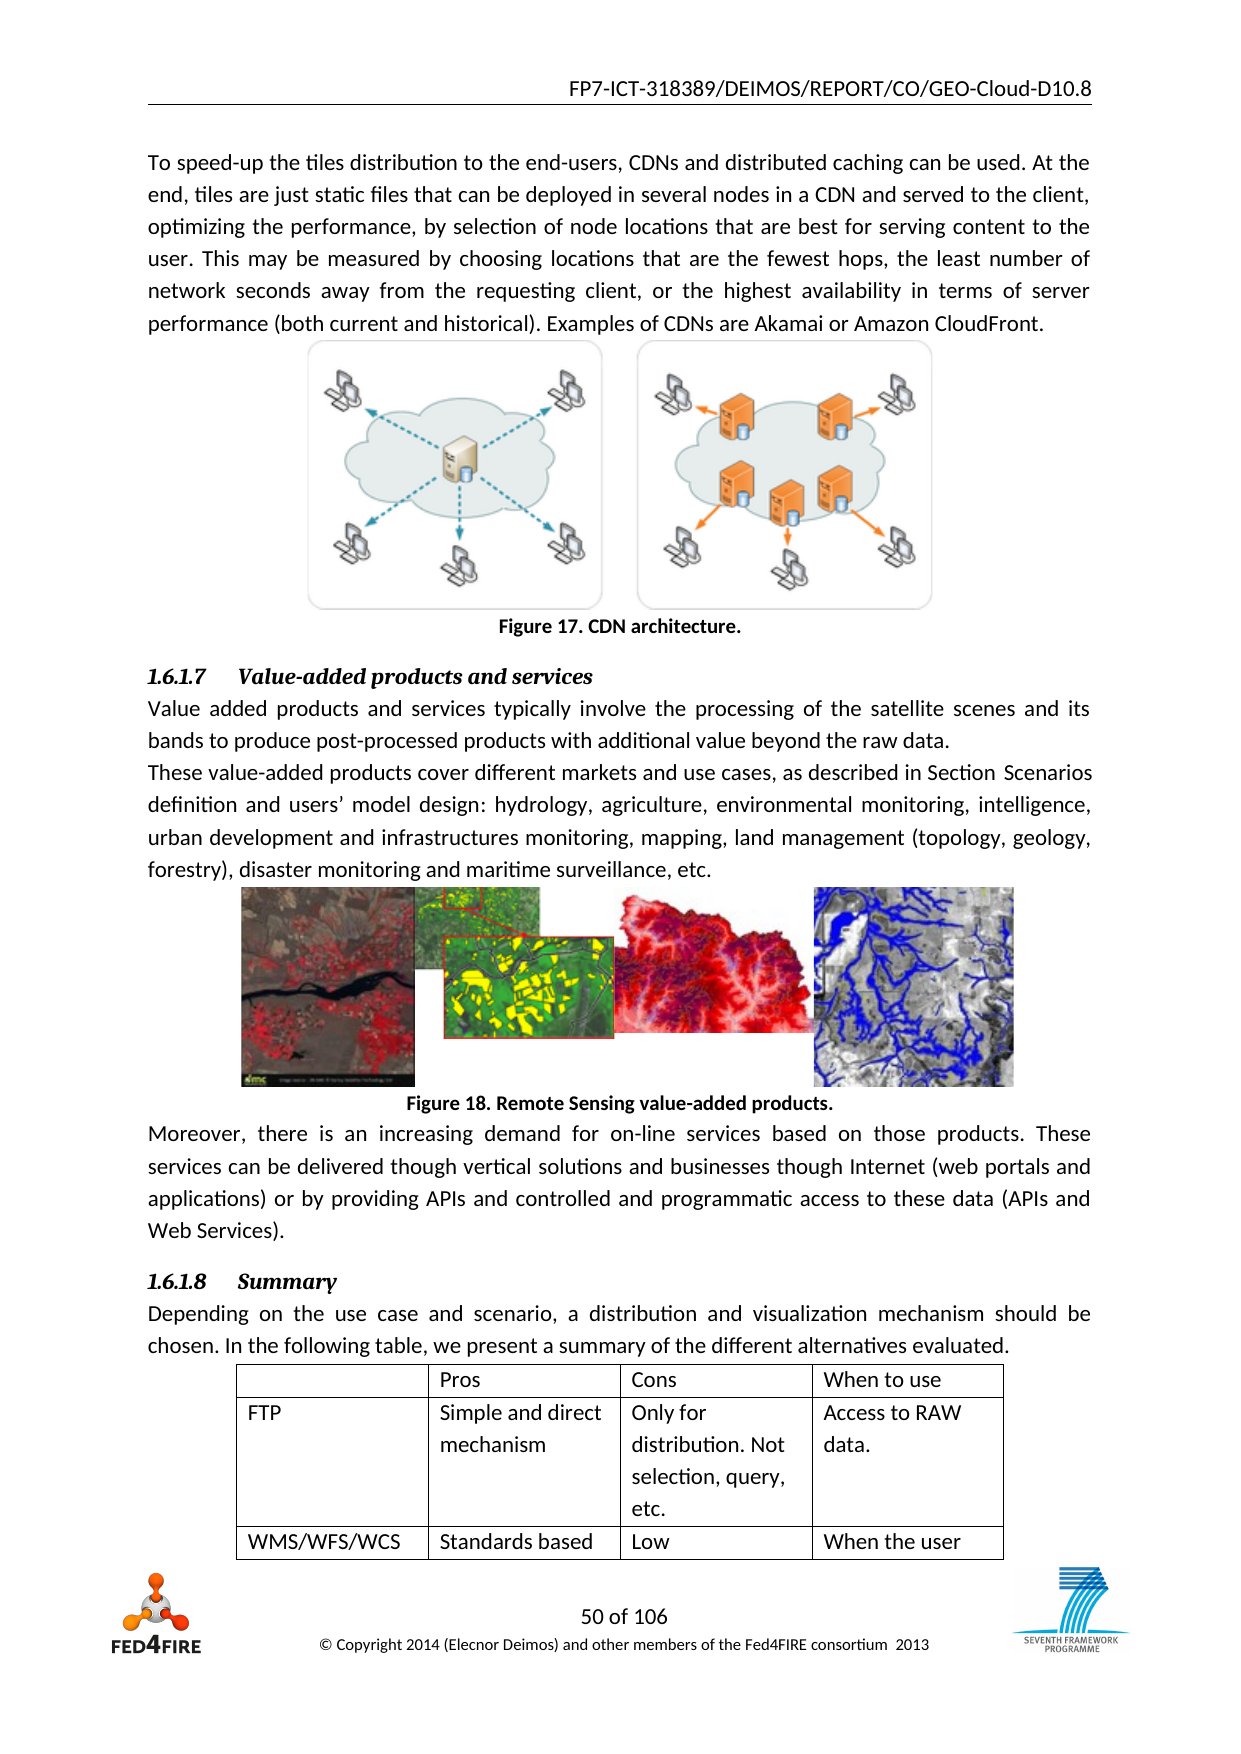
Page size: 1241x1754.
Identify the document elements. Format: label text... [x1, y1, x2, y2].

table_header Cons [621, 1365, 812, 1397]
table_cell When the user [813, 1527, 1003, 1559]
table_header When to use [813, 1365, 1003, 1397]
table_cell FTP [237, 1398, 428, 1526]
table_header [541, 887, 614, 934]
table_cell Low [621, 1527, 812, 1559]
text Figure 17. CDN architecture. [148, 614, 1092, 639]
subtitle Value-added products and services [148, 664, 1092, 690]
text These value-added products cover different markets and use cases, as described in Section 3: hydrology, agriculture, environmental monitoring, intelligence, urban development and infrastructures monitoring, mapping, land management (topology, geology, forestry), disaster monitoring and maritime surveillance, etc. [148, 758, 1092, 883]
table_cell Only for distribution. Not selection, query, etc. [621, 1398, 812, 1526]
table_header [237, 1365, 428, 1397]
text To speed-up the tiles distribution to the end-users, CDNs and distributed caching can be used. At the end, tiles are just static files that can be deployed in several nodes in a CDN and served to the client, optimizing the performance, by selection of node locations that are best for serving content to the user. This may be measured by choosing locations that are the fewest hops, the least number of network seconds away from the requesting client, or the highest availability in terms of server performance (both current and historical). Examples of CDNs are Akamai or Amazon CloudFront. [148, 148, 1092, 337]
table_cell WMS/WFS/WCS [237, 1527, 428, 1559]
text Figure 18. Remote Sensing value-added products. [148, 1090, 1092, 1116]
text Moreover, there is an increasing demand for on-line services based on those products. These services can be delivered though vertical solutions and businesses though Internet (web portals and applications) or by providing APIs and controlled and programmatic access to these data (APIs and Web Services). [148, 1119, 1092, 1244]
text Depending on the use case and scenario, a distribution and visualization mechanism should be chosen. In the following table, we present a summary of the different alternatives evaluated. [148, 1299, 1092, 1359]
table_header [148, 887, 1107, 1090]
table_header Pros [429, 1365, 620, 1397]
table_cell Simple and direct mechanism [429, 1398, 620, 1526]
table_cell Standards based [429, 1527, 620, 1559]
table_cell Access to RAW data. [813, 1398, 1003, 1526]
text Value added products and services typically involve the processing of the satellite scenes and its bands to produce post-processed products with additional value beyond the raw data. [148, 694, 1092, 754]
subtitle Summary [148, 1269, 1092, 1296]
